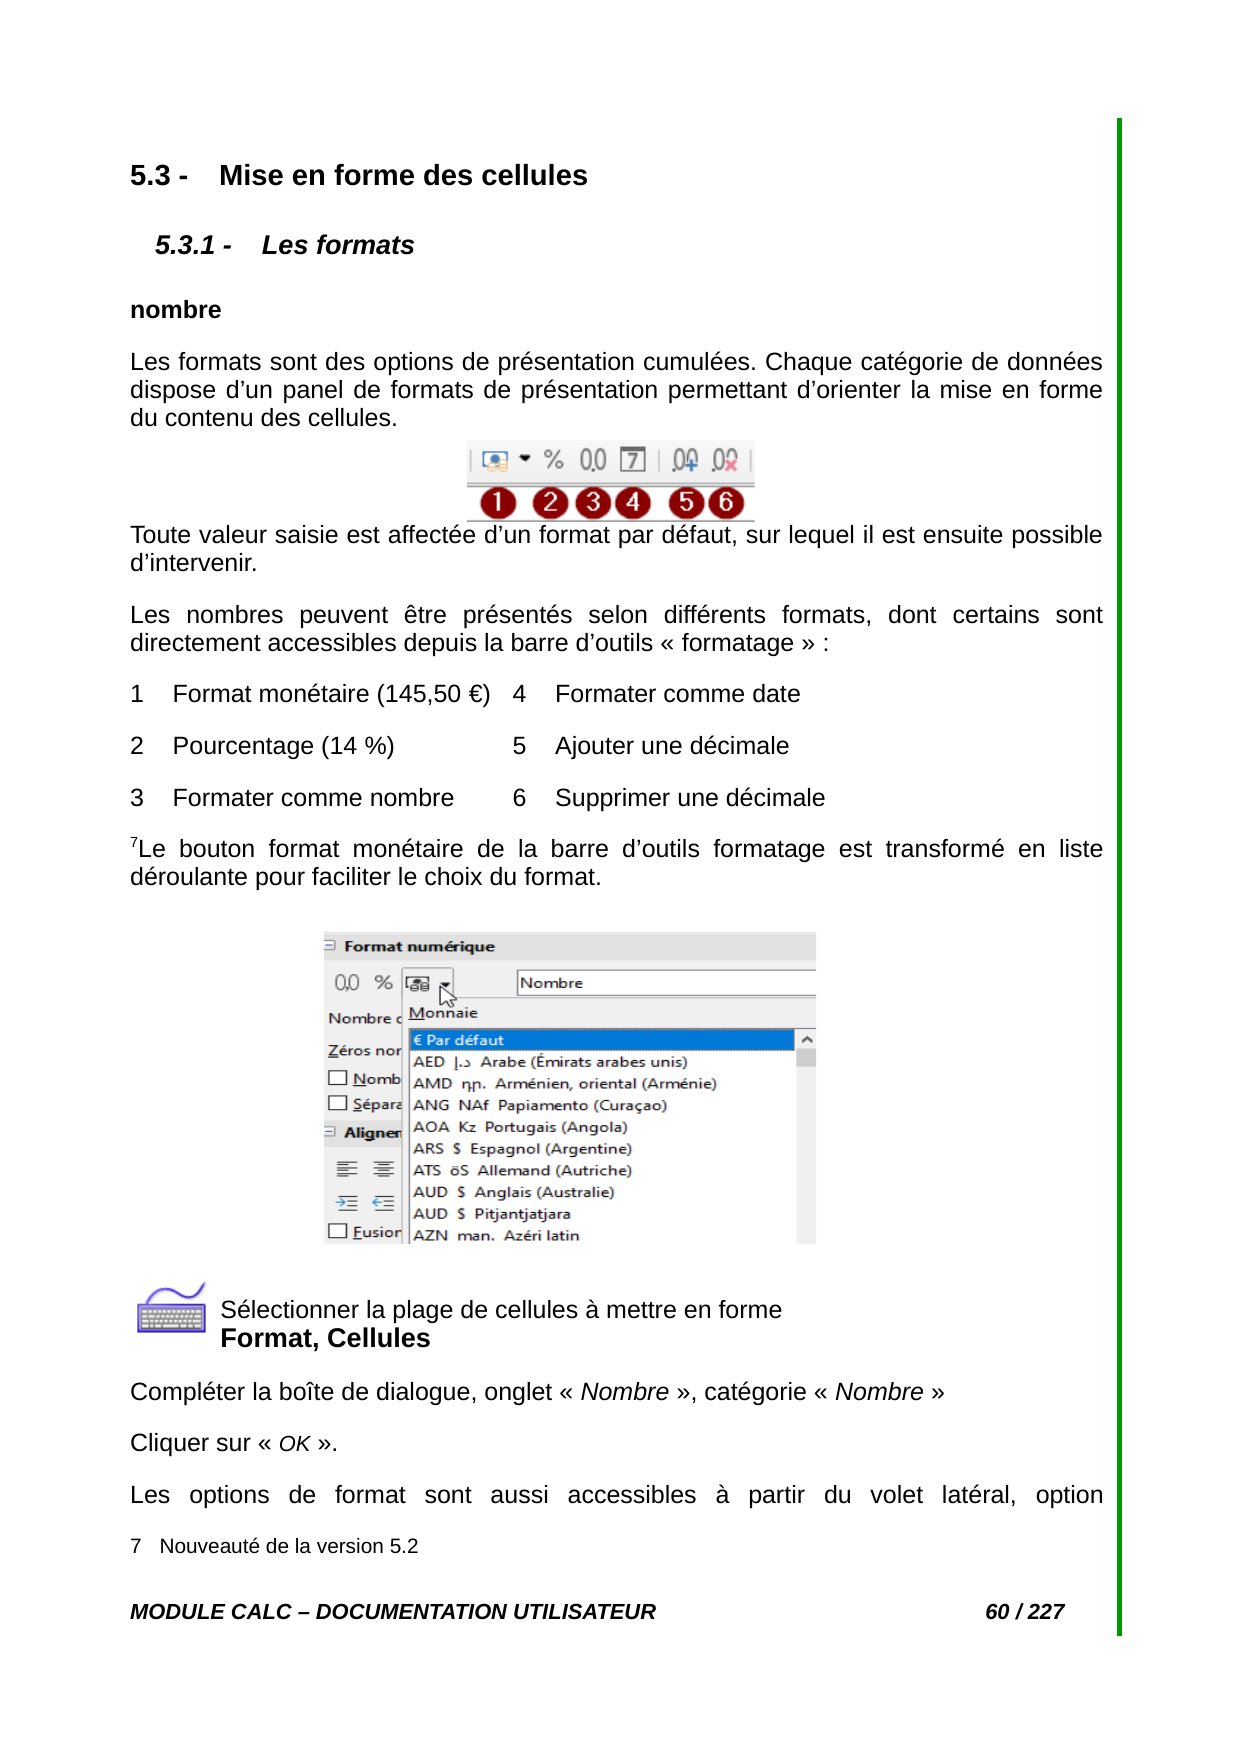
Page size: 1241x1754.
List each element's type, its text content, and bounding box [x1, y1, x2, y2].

text Les nombres peuvent être présentés selon différents formats, dont certains sont directement accessibles depuis la barre d’outils « formatage » : [130, 601, 1105, 657]
text Le bouton format monétaire de la barre d’outils formatage est transformé en liste déroulante pour faciliter le choix du format. [130, 835, 1105, 891]
text 2 Pourcentage (14 %) 5 Ajouter une décimale [130, 732, 1105, 760]
text Format, Cellules [130, 1323, 1105, 1354]
text Nouveauté de la version 5.2 [130, 1534, 1105, 1558]
picture [324, 932, 817, 1244]
text nombre [130, 296, 1105, 324]
picture [467, 440, 755, 522]
text Toute valeur saisie est affectée d’un format par défaut, sur lequel il est ensuite possible d’intervenir. [130, 455, 1105, 577]
text 1 Format monétaire (145,50 €) 4 Formater comme date [130, 680, 1105, 708]
text Les formats sont des options de présentation cumulées. Chaque catégorie de données dispose d’un panel de formats de présentation permettant d’orienter la mise en forme du contenu des cellules. [130, 348, 1105, 431]
subtitle Mise en forme des cellules [130, 159, 1105, 192]
text Compléter la boîte de dialogue, onglet « Nombre », catégorie « Nombre » [130, 1377, 1105, 1405]
text 3 Formater comme nombre 6 Supprimer une décimale [130, 783, 1105, 811]
text Les options de format sont aussi accessibles à partir du volet latéral, option [130, 1480, 1105, 1508]
picture [133, 1272, 209, 1347]
subtitle Les formats [155, 230, 1105, 260]
text Cliquer sur « OK ». [130, 1429, 1105, 1457]
text Sélectionner la plage de cellules à mettre en forme [209, 1295, 1105, 1323]
